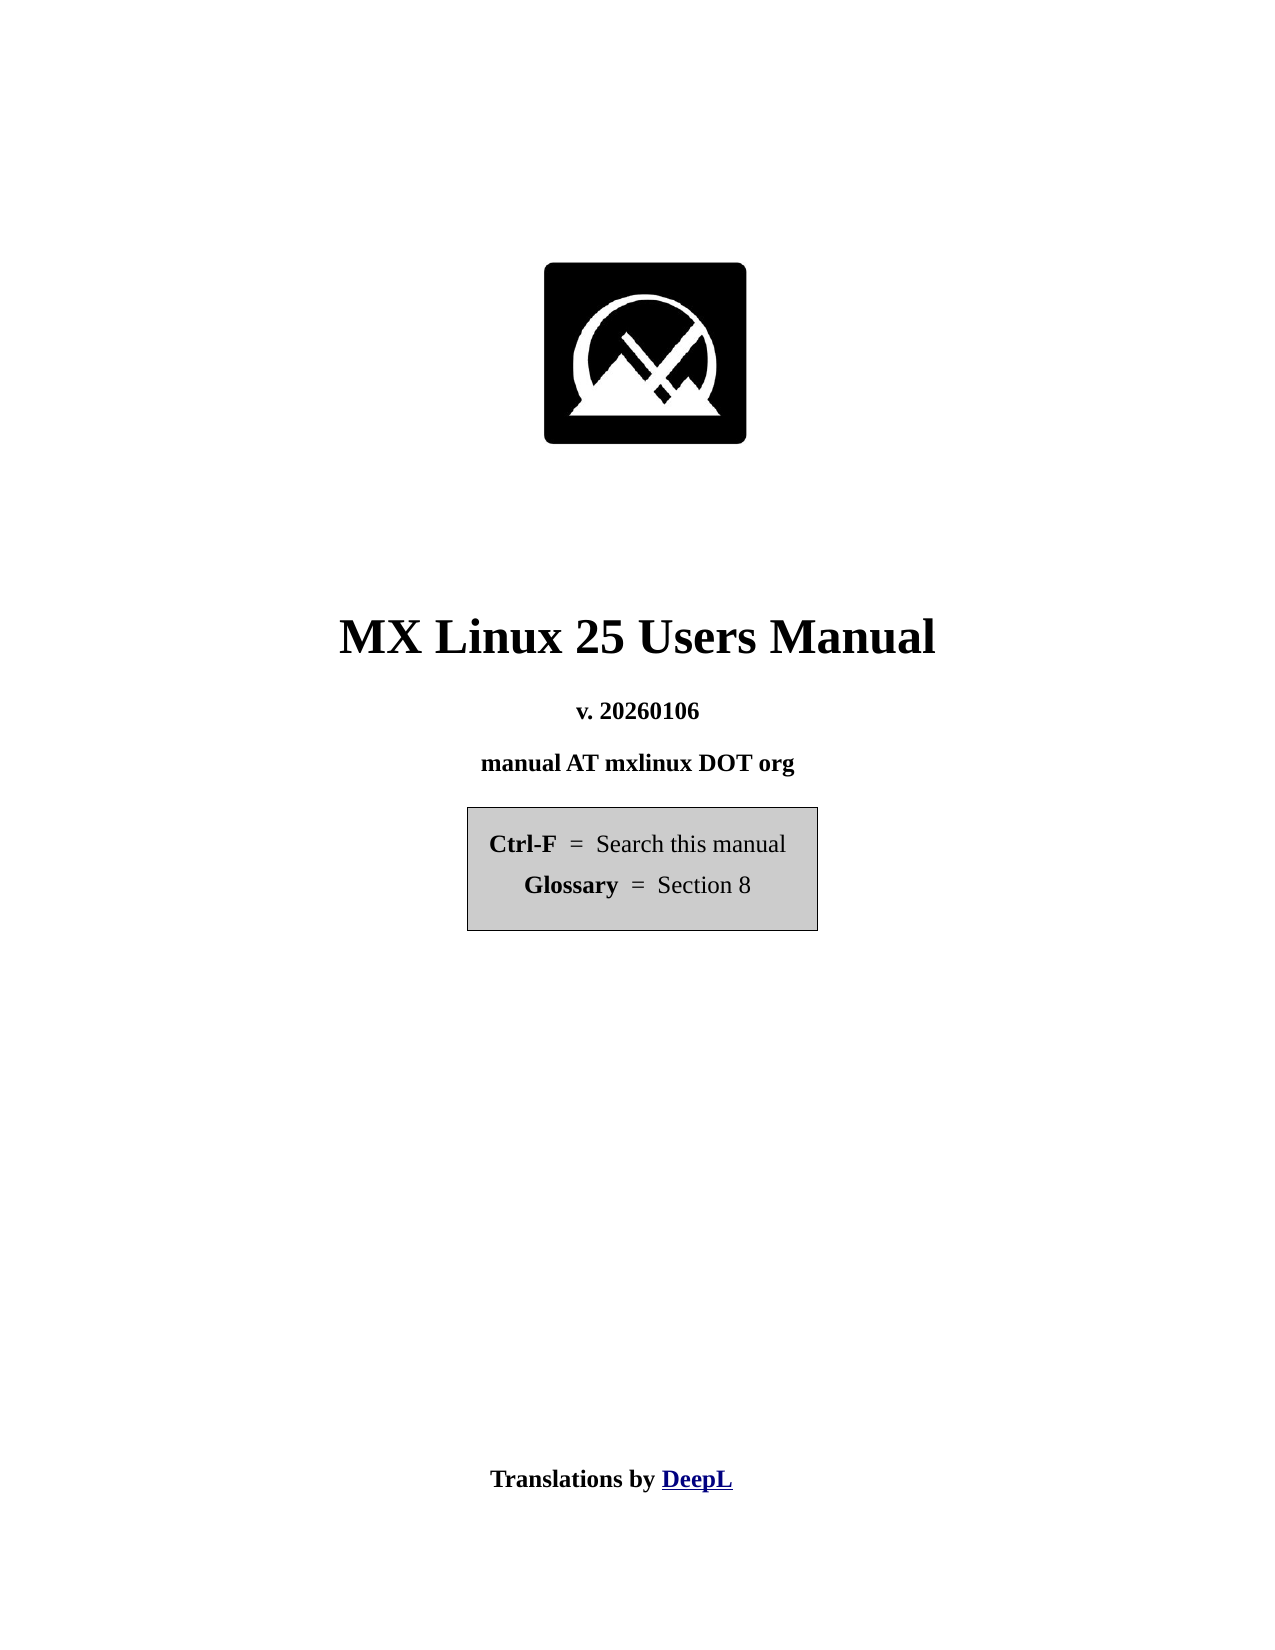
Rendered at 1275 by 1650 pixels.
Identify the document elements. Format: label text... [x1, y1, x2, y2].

text Ctrl-F = Search this manual [818, 829, 1125, 858]
text Glossary = Section 8 [150, 870, 467, 899]
text manual AT mxlinux DOT org [166, 748, 1109, 777]
text Ctrl-F = Search this manual [150, 829, 467, 858]
title MX Linux 25 Users Manual [166, 607, 1109, 665]
text v. 20260106 [166, 696, 1109, 725]
text Translations by DeepL [150, 1464, 1125, 1493]
picture [523, 236, 752, 454]
text Glossary = Section 8 [818, 870, 1125, 899]
